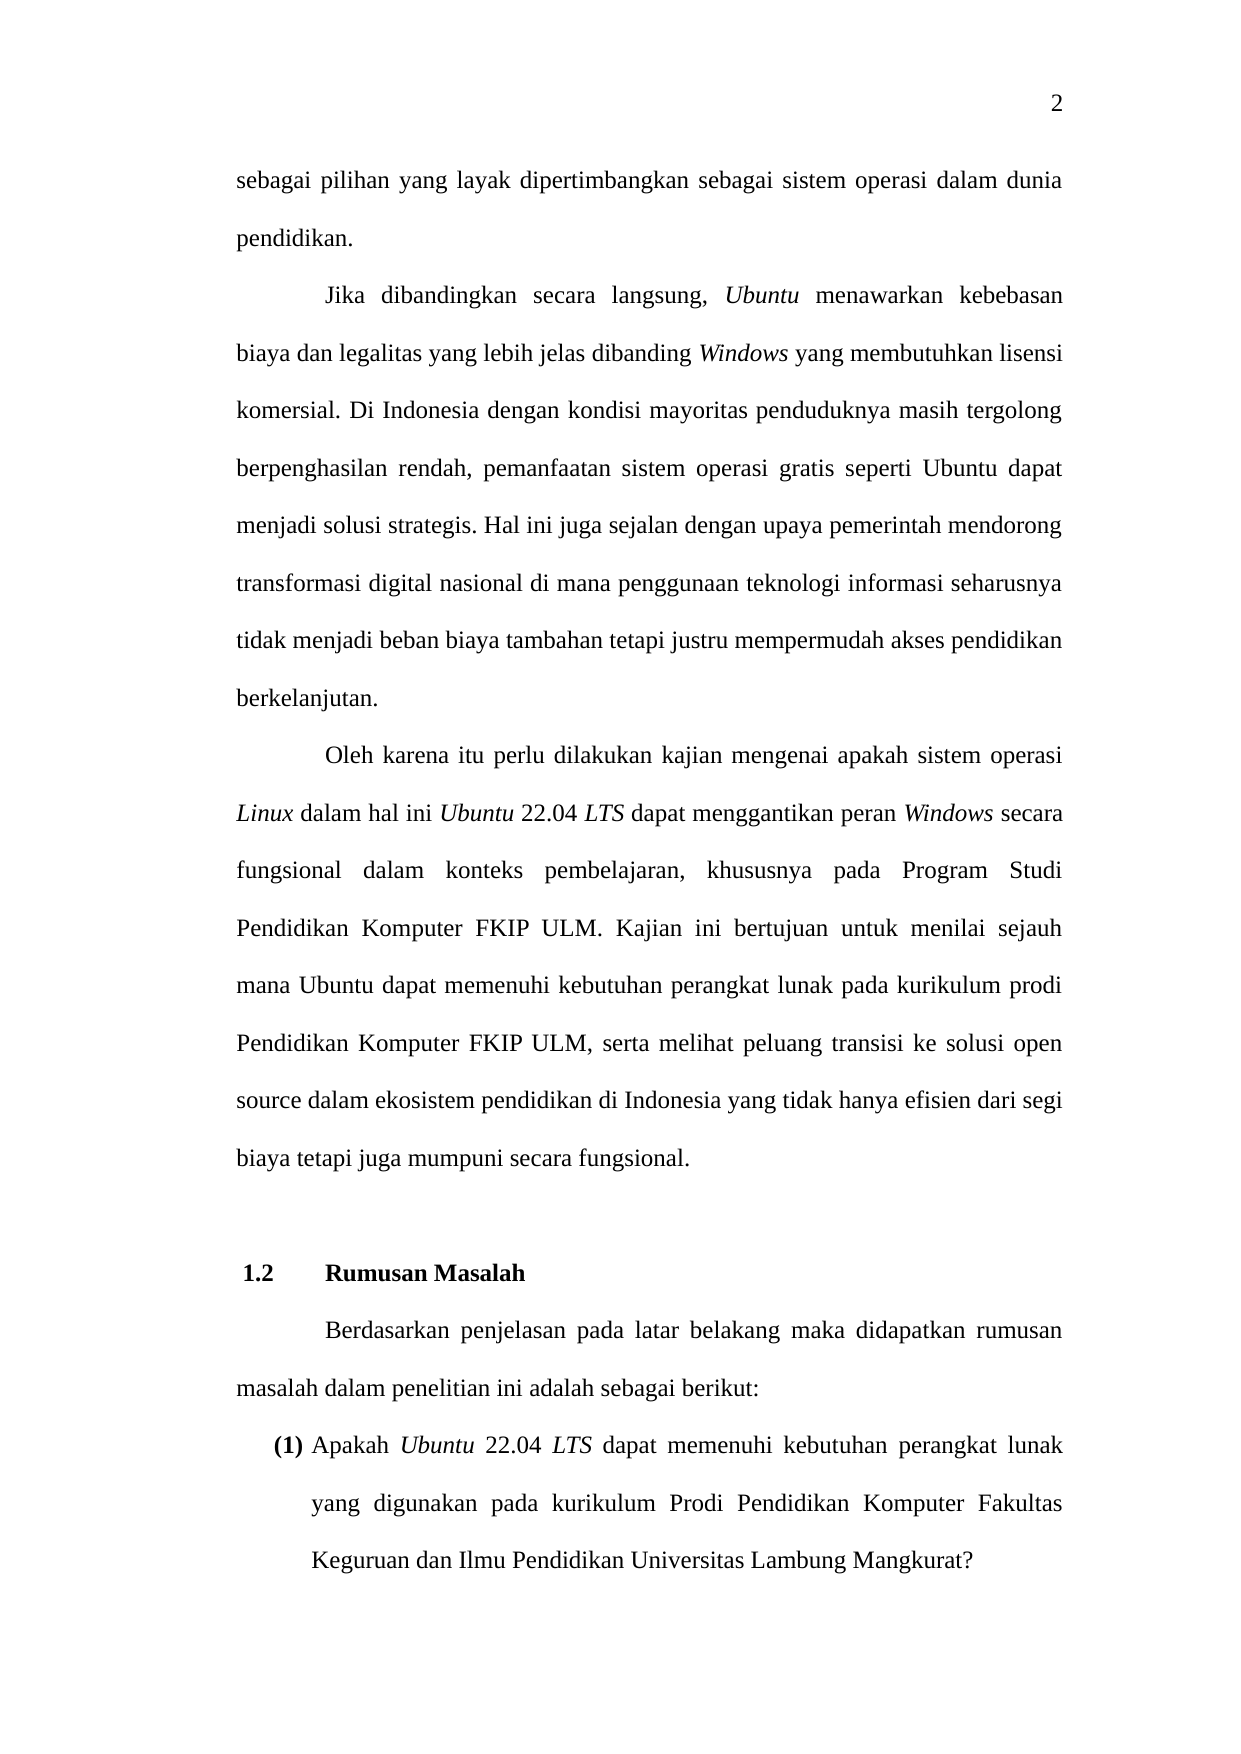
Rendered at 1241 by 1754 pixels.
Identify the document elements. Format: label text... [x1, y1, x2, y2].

text Oleh karena itu perlu dilakukan kajian mengenai apakah sistem operasi Linux dalam hal ini Ubuntu 22.04 LTS dapat menggantikan peran Windows secara fungsional dalam konteks pembelajaran, khususnya pada Program Studi Pendidikan Komputer FKIP ULM. Kajian ini bertujuan untuk menilai sejauh mana Ubuntu dapat memenuhi kebutuhan perangkat lunak pada kurikulum prodi Pendidikan Komputer FKIP ULM, serta melihat peluang transisi ke solusi open source dalam ekosistem pendidikan di Indonesia yang tidak hanya efisien dari segi biaya tetapi juga mumpuni secara fungsional. [236, 740, 1063, 1172]
list Apakah Ubuntu 22.04 LTS dapat memenuhi kebutuhan perangkat lunak yang digunakan pada kurikulum Prodi Pendidikan Komputer Fakultas Keguruan dan Ilmu Pendidikan Universitas Lambung Mangkurat? [274, 1430, 1063, 1574]
text sebagai pilihan yang layak dipertimbangkan sebagai sistem operasi dalam dunia pendidikan. [236, 165, 1063, 252]
text Jika dibandingkan secara langsung, Ubuntu menawarkan kebebasan biaya dan legalitas yang lebih jelas dibanding Windows yang membutuhkan lisensi komersial. Di Indonesia dengan kondisi mayoritas penduduknya masih tergolong berpenghasilan rendah, pemanfaatan sistem operasi gratis seperti Ubuntu dapat menjadi solusi strategis. Hal ini juga sejalan dengan upaya pemerintah mendorong transformasi digital nasional di mana penggunaan teknologi informasi seharusnya tidak menjadi beban biaya tambahan tetapi justru mempermudah akses pendidikan berkelanjutan. [236, 280, 1063, 712]
text Berdasarkan penjelasan pada latar belakang maka didapatkan rumusan masalah dalam penelitian ini adalah sebagai berikut: [236, 1315, 1063, 1402]
subtitle Rumusan masalah [236, 1258, 1063, 1287]
